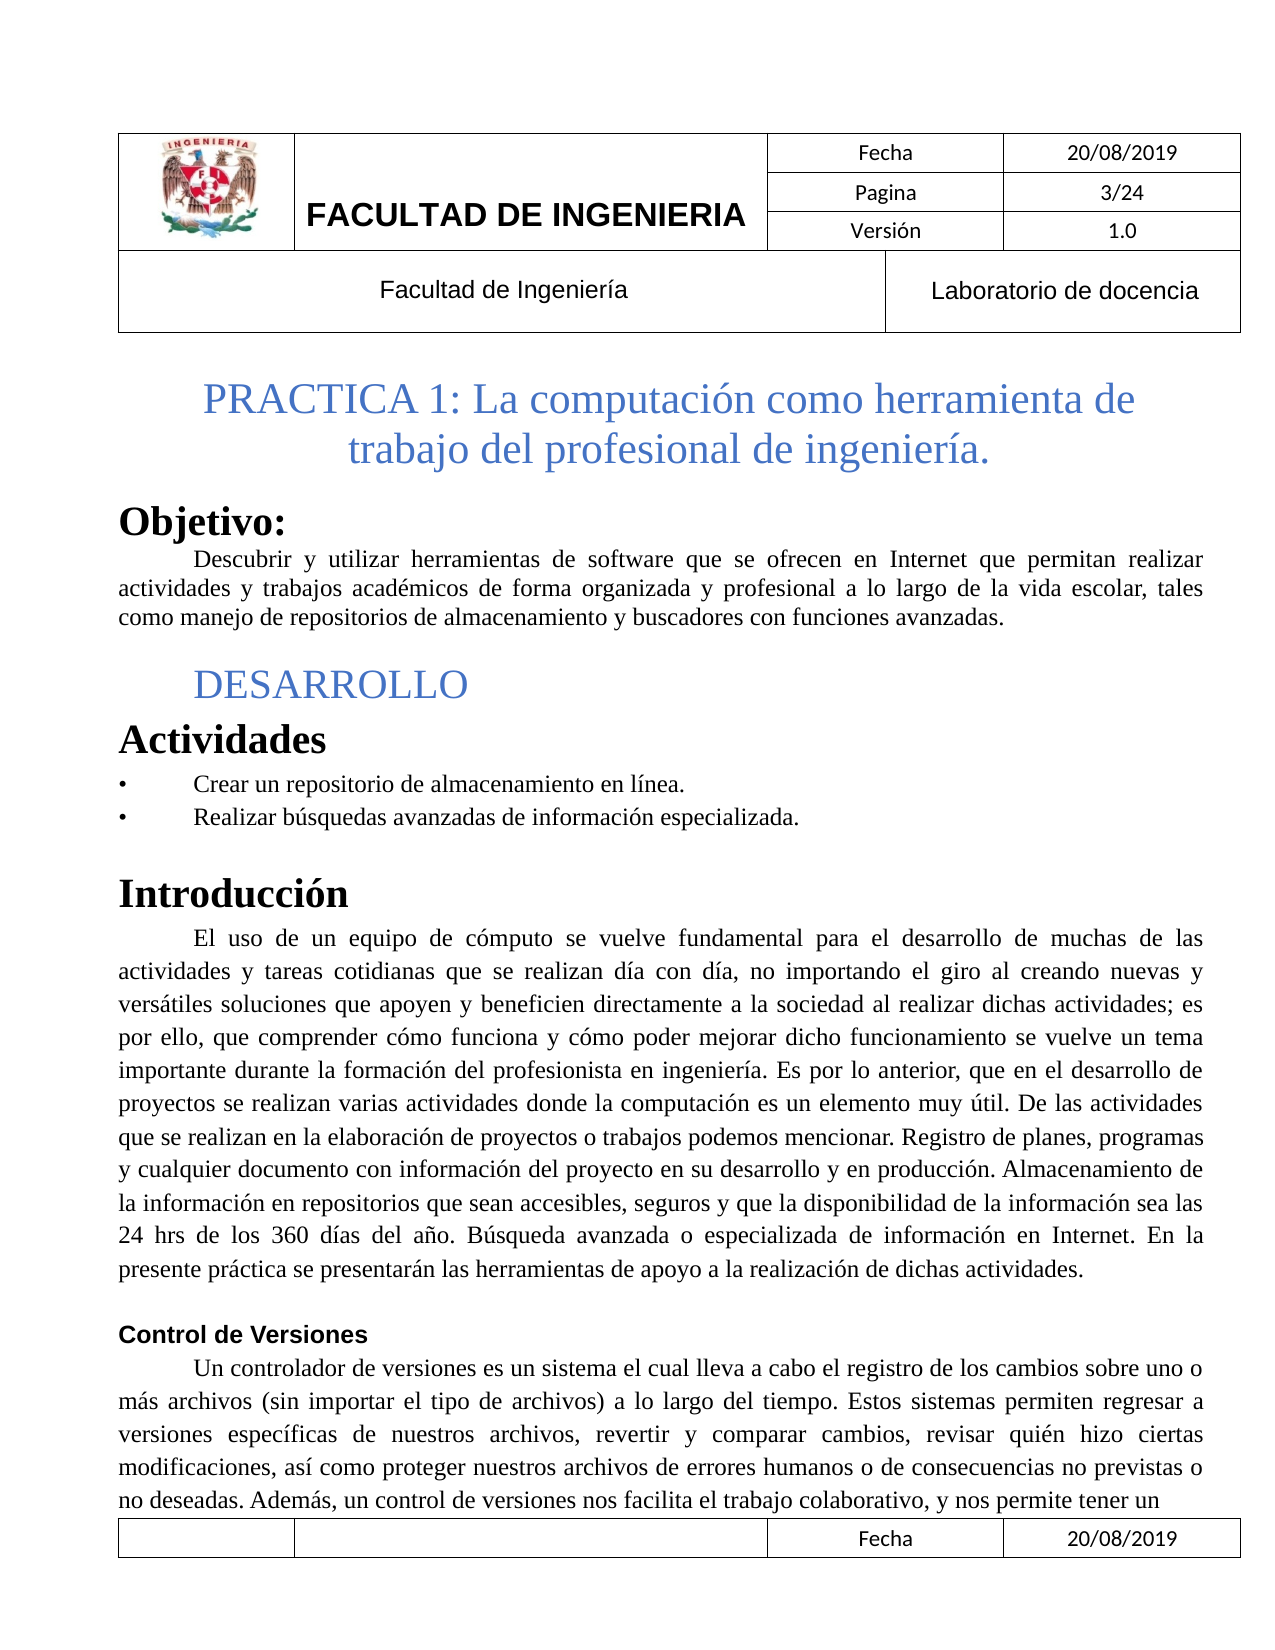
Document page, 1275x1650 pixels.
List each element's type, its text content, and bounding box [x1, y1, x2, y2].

table_cell 3/24 [1004, 173, 1240, 211]
table_cell Facultad de Ingeniería [119, 251, 885, 332]
text • Realizar búsquedas avanzadas de información especializada. [118, 802, 1205, 831]
text Actividades [118, 714, 1205, 762]
text PRACTICA 1: La computación como herramienta de [135, 372, 1203, 423]
text Un controlador de versiones es un sistema el cual lleva a cabo el registro de los cambios sobre uno o más archivos (sin importar el tipo de archivos) a lo largo del tiempo. Estos sistemas permiten regresar a versiones específicas de nuestros archivos, revertir y comparar cambios, revisar quién hizo ciertas modificaciones, así como proteger nuestros archivos de errores humanos o de consecuencias no previstas o no deseadas. Además, un control de versiones nos facilita el trabajo colaborativo, y nos permite tener un [118, 1353, 1205, 1513]
text trabajo del profesional de ingeniería. [135, 423, 1203, 473]
table_header Fecha [768, 134, 1003, 172]
text El uso de un equipo de cómputo se vuelve fundamental para el desarrollo de muchas de las actividades y tareas cotidianas que se realizan día con día, no importando el giro al creando nuevas y versátiles soluciones que apoyen y beneficien directamente a la sociedad al realizar dichas actividades; es por ello, que comprender cómo funciona y cómo poder mejorar dicho funcionamiento se vuelve un tema importante durante la formación del profesionista en ingeniería. Es por lo anterior, que en el desarrollo de proyectos se realizan varias actividades donde la computación es un elemento muy útil. De las actividades que se realizan en la elaboración de proyectos o trabajos podemos mencionar. Registro de planes, programas y cualquier documento con información del proyecto en su desarrollo y en producción. Almacenamiento de la información en repositorios que sean accesibles, seguros y que la disponibilidad de la información sea las 24 hrs de los 360 días del año. Búsqueda avanzada o especializada de información en Internet. En la presente práctica se presentarán las herramientas de apoyo a la realización de dichas actividades. [118, 923, 1205, 1282]
table_header 20/08/2019 [1004, 134, 1240, 172]
table_cell 1.0 [1004, 212, 1240, 250]
text Descubrir y utilizar herramientas de software que se ofrecen en Internet que permitan realizar actividades y trabajos académicos de forma organizada y profesional a lo largo de la vida escolar, tales como manejo de repositorios de almacenamiento y buscadores con funciones avanzadas. [118, 544, 1205, 630]
text Control de Versiones [118, 1320, 1205, 1348]
table_header Fecha [768, 1519, 1003, 1557]
text DESARROLLO [118, 659, 1205, 707]
table_cell Pagina [768, 173, 1003, 211]
table_cell Laboratorio de docencia [886, 251, 1240, 332]
table_header FACULTAD DE INGENIERIA [295, 134, 767, 250]
table_header [119, 134, 294, 250]
text Objetivo: [118, 439, 1205, 544]
text Introducción [118, 868, 1205, 916]
table_header 20/08/2019 [1004, 1519, 1240, 1557]
table_header [119, 1519, 294, 1557]
table_cell Versión [768, 212, 1003, 250]
table_header [295, 1519, 767, 1557]
text • Crear un repositorio de almacenamiento en línea. [118, 769, 1205, 798]
